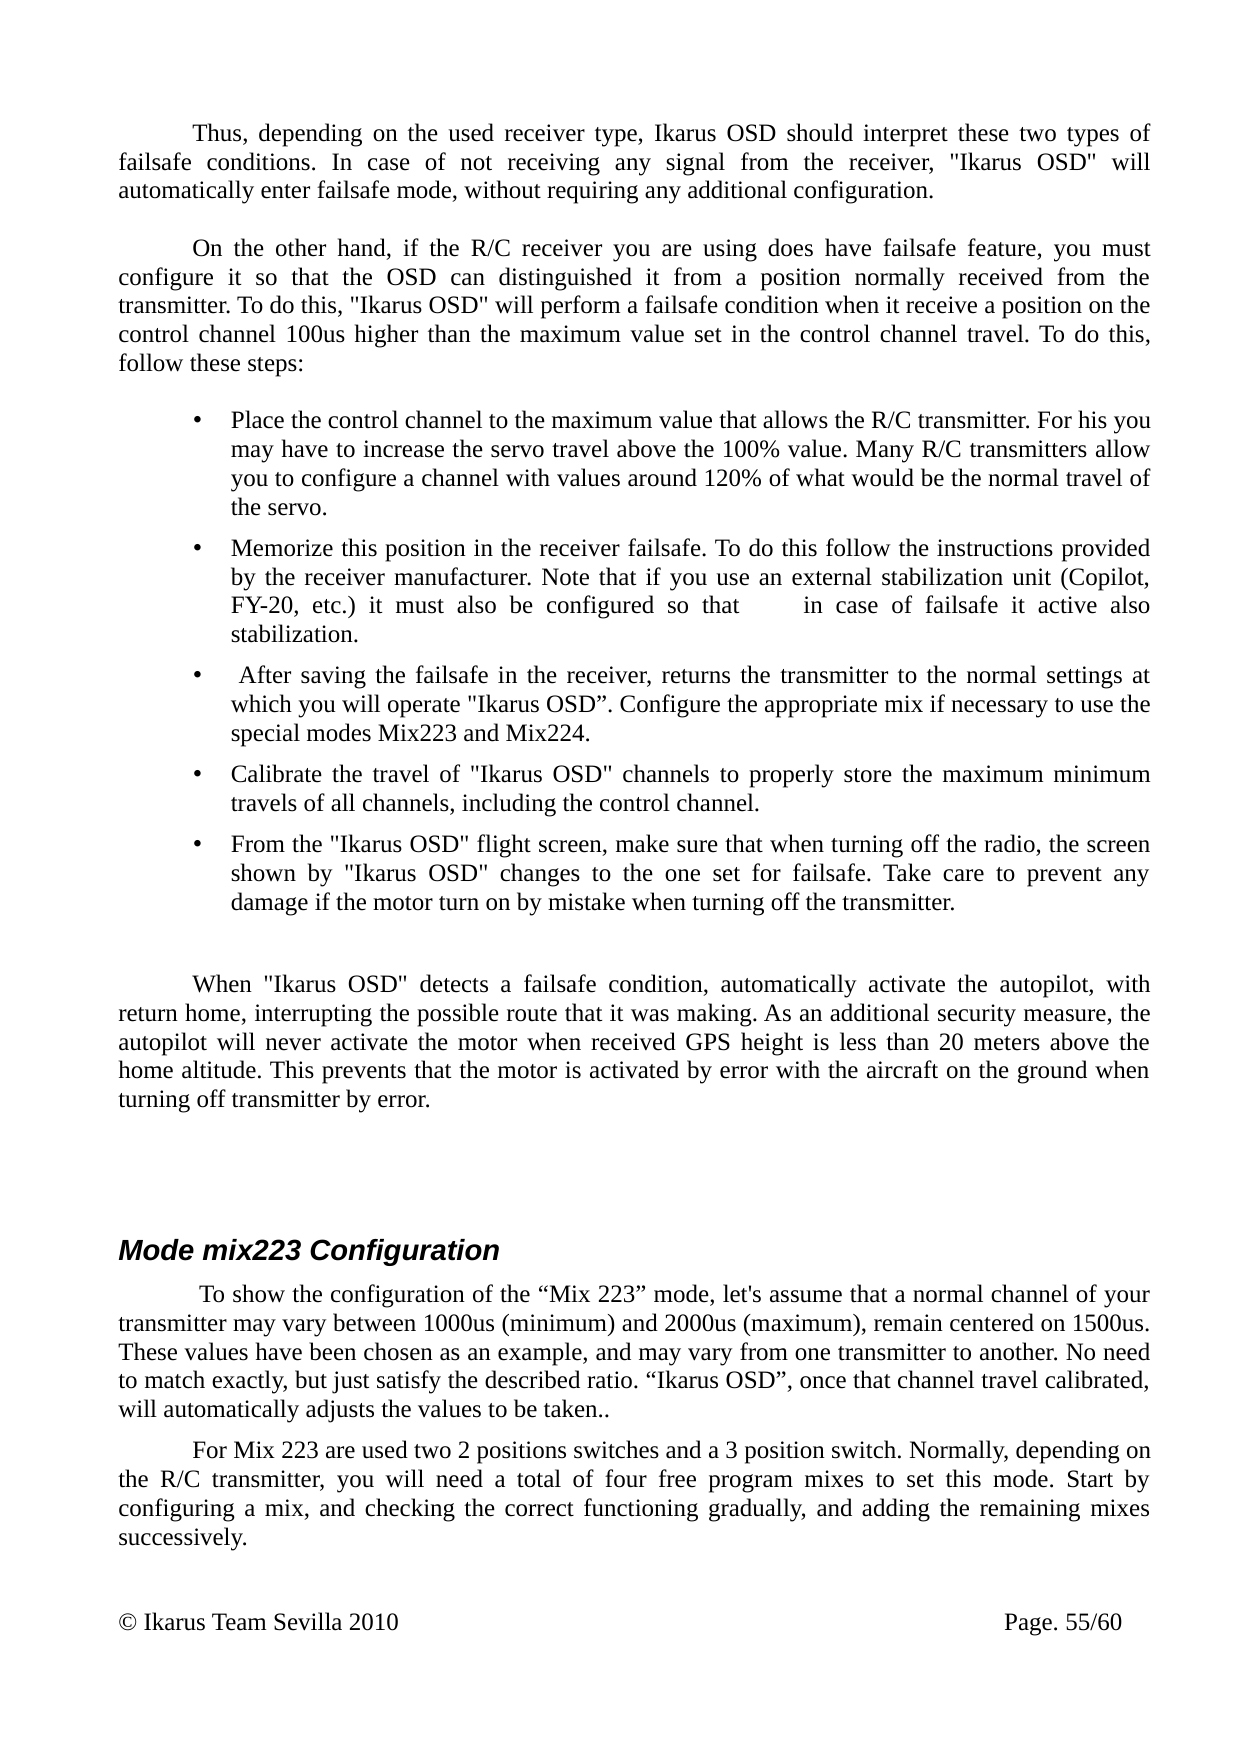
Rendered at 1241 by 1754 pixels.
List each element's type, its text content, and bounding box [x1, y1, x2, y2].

text On the other hand, if the R/C receiver you are using does have failsafe feature, you must configure it so that the OSD can distinguished it from a position normally received from the transmitter. To do this, "Ikarus OSD" will perform a failsafe condition when it receive a position on the control channel 100us higher than the maximum value set in the control channel travel. To do this, follow these steps: [118, 204, 1152, 377]
list Place the control channel to the maximum value that allows the R/C transmitter. For his you may have to increase the servo travel above the 100% value. Many R/C transmitters allow you to configure a channel with values around 120% of what would be the normal travel of the servo. [193, 406, 1152, 521]
list Calibrate the travel of "Ikarus OSD" channels to properly store the maximum minimum travels of all channels, including the control channel. [193, 759, 1152, 817]
text To show the configuration of the “Mix 223” mode, let's assume that a normal channel of your transmitter may vary between 1000us (minimum) and 2000us (maximum), remain centered on 1500us. These values have been chosen as an example, and may vary from one transmitter to another. No need to match exactly, but just satisfy the described ratio. “Ikarus OSD”, once that channel travel calibrated, will automatically adjusts the values to be taken.. [118, 1279, 1152, 1423]
text For Mix 223 are used two 2 positions switches and a 3 position switch. Normally, depending on the R/C transmitter, you will need a total of four free program mixes to set this mode. Start by configuring a mix, and checking the correct functioning gradually, and adding the remaining mixes successively. [118, 1435, 1152, 1550]
list From the "Ikarus OSD" flight screen, make sure that when turning off the radio, the screen shown by "Ikarus OSD" changes to the one set for failsafe. Take care to prevent any damage if the motor turn on by mistake when turning off the transmitter. [193, 829, 1152, 916]
text When "Ikarus OSD" detects a failsafe condition, automatically activate the autopilot, with return home, interrupting the possible route that it was making. As an additional security measure, the autopilot will never activate the motor when received GPS height is less than 20 meters above the home altitude. This prevents that the motor is activated by error with the aircraft on the ground when turning off transmitter by error. [118, 969, 1152, 1113]
text Thus, depending on the used receiver type, Ikarus OSD should interpret these two types of failsafe conditions. In case of not receiving any signal from the receiver, "Ikarus OSD" will automatically enter failsafe mode, without requiring any additional configuration. [118, 118, 1152, 204]
subtitle Mode mix223 Configuration [118, 1233, 1152, 1267]
list After saving the failsafe in the receiver, returns the transmitter to the normal settings at which you will operate "Ikarus OSD”. Configure the appropriate mix if necessary to use the special modes Mix223 and Mix224. [193, 661, 1152, 747]
list Memorize this position in the receiver failsafe. To do this follow the instructions provided by the receiver manufacturer. Note that if you use an external stabilization unit (Copilot, FY-20, etc.) it must also be configured so that in case of failsafe it active also stabilization. [193, 533, 1152, 648]
